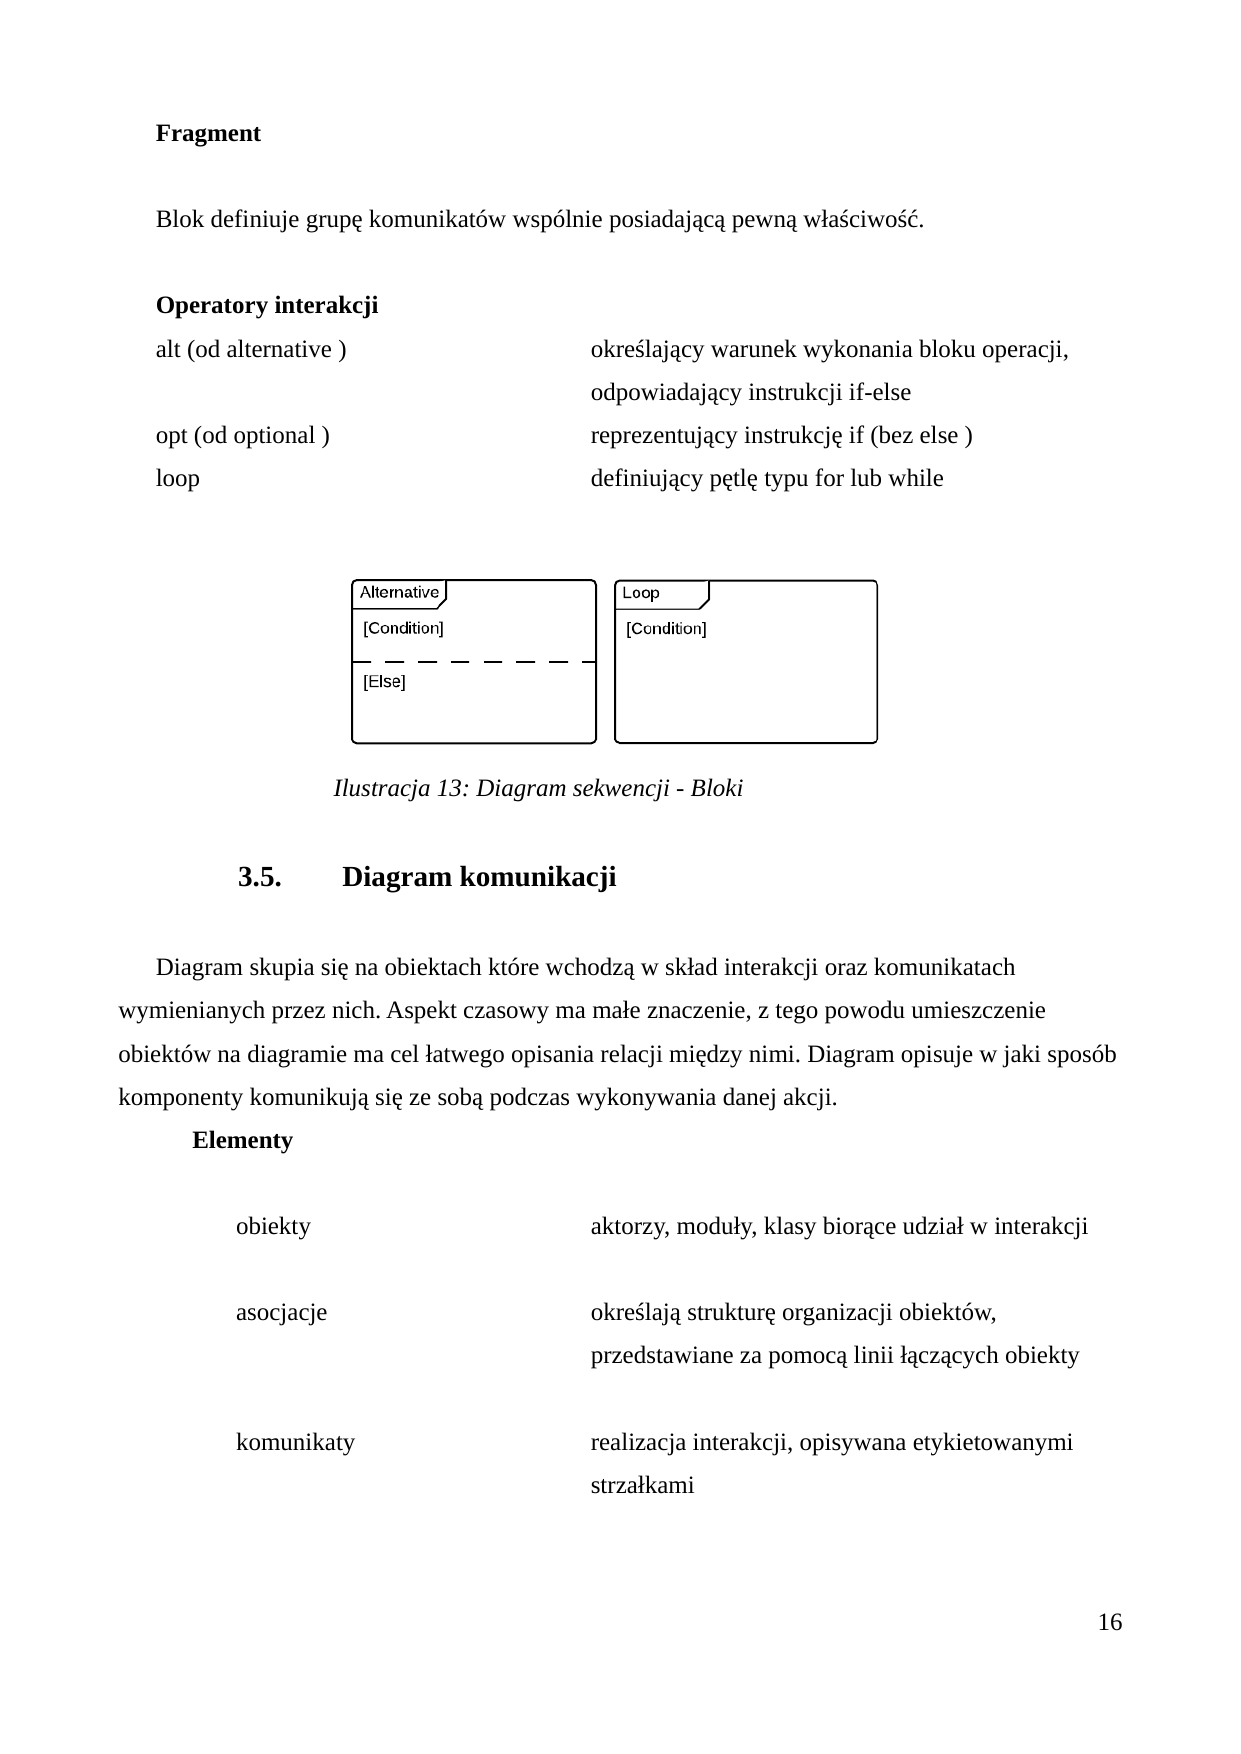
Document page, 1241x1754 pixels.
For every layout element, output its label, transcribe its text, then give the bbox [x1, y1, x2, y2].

text Elementy [118, 1125, 1122, 1154]
text obiekty aktorzy, moduły, klasy biorące udział w interakcji [118, 1211, 1122, 1240]
list Diagram komunikacji [231, 859, 1122, 893]
text Ilustracja 13: Diagram sekwencji - Bloki [333, 773, 907, 802]
text komunikaty realizacja interakcji, opisywana etykietowanymi strzałkami [118, 1427, 1122, 1499]
text Operatory interakcji [118, 291, 1122, 319]
text asocjacje określają strukturę organizacji obiektów, przedstawiane za pomocą linii łączących obiekty [118, 1297, 1122, 1369]
picture [333, 561, 907, 773]
text loop definiujący pętlę typu for lub while [118, 463, 1122, 492]
text Fragment [118, 118, 1122, 147]
text opt (od optional ) reprezentujący instrukcję if (bez else ) [118, 420, 1122, 449]
text alt (od alternative ) określający warunek wykonania bloku operacji, odpowiadający instrukcji if-else [118, 334, 1122, 406]
text Blok definiuje grupę komunikatów wspólnie posiadającą pewną właściwość. [118, 204, 1122, 233]
text Diagram skupia się na obiektach które wchodzą w skład interakcji oraz komunikatach wymienianych przez nich. Aspekt czasowy ma małe znaczenie, z tego powodu umieszczenie obiektów na diagramie ma cel łatwego opisania relacji między nimi. Diagram opisuje w jaki sposób komponenty komunikują się ze sobą podczas wykonywania danej akcji. [118, 952, 1122, 1111]
